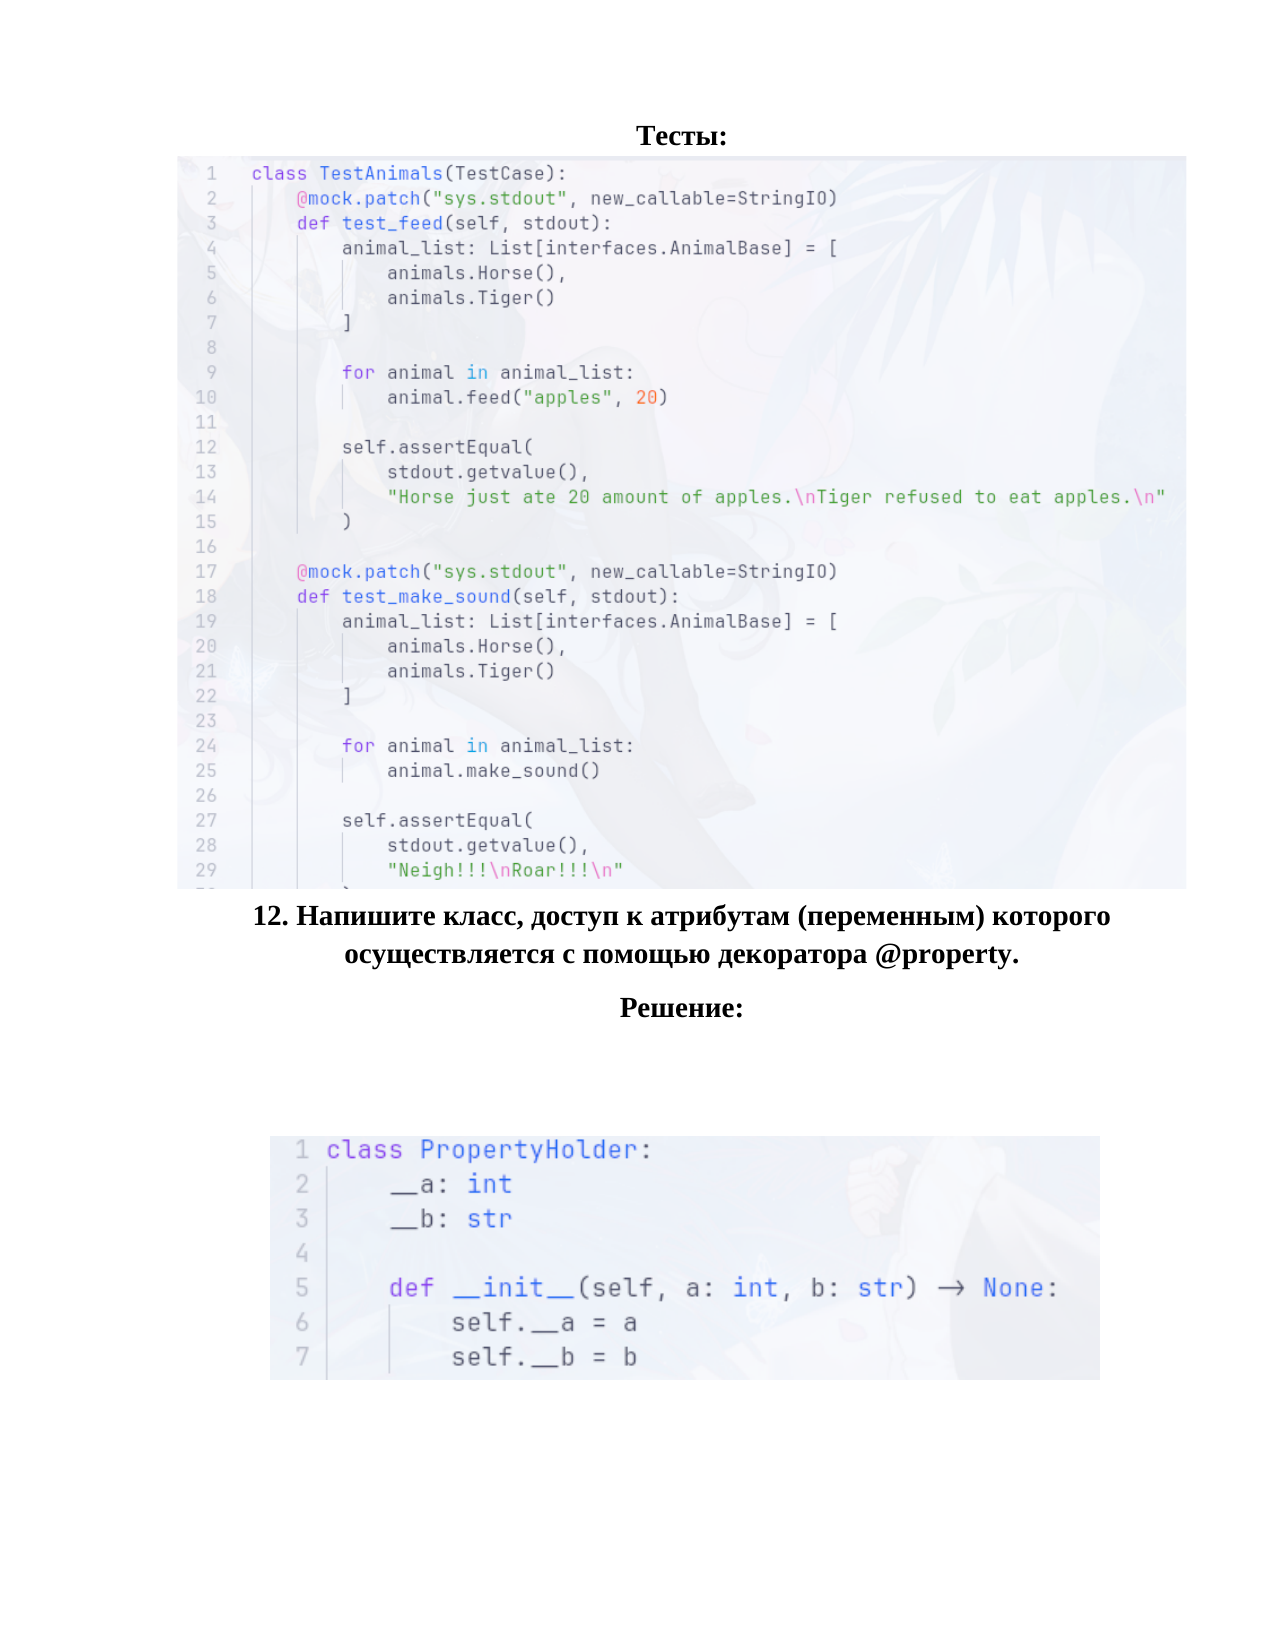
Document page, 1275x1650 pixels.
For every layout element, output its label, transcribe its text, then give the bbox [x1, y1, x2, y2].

text 12. Напишите класс, доступ к атрибутам (переменным) которого осуществляется с помощью декоратора @property. [177, 898, 1186, 970]
picture [270, 1136, 1100, 1380]
text Решение: [177, 990, 1186, 1023]
picture [177, 156, 1187, 889]
text Тесты: [177, 118, 1186, 152]
